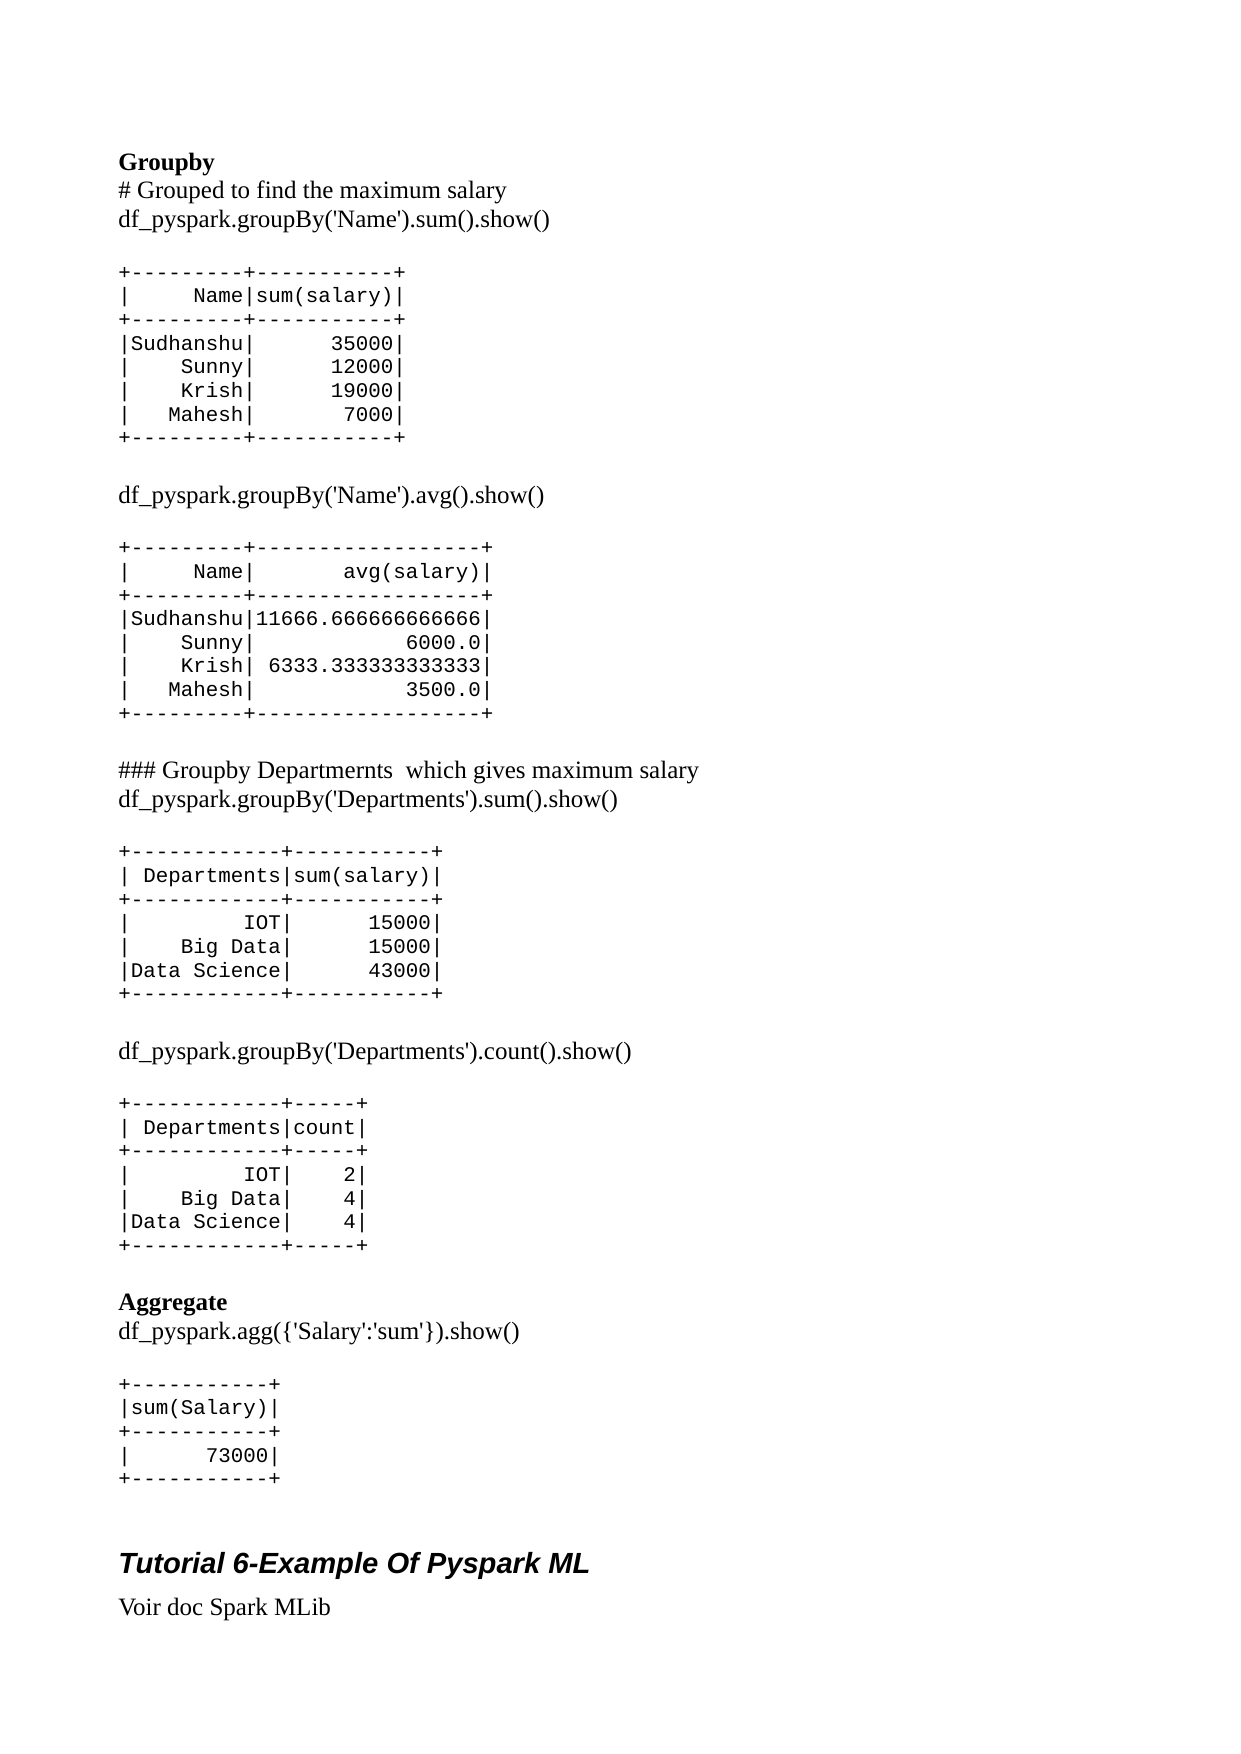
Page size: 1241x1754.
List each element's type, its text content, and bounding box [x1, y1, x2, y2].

text | Big Data| 4| [118, 1188, 1122, 1211]
text |Data Science| 4| [118, 1211, 1122, 1235]
text | Big Data| 15000| [118, 936, 1122, 960]
text +------------+-----------+ [118, 889, 1122, 912]
text +---------+-----------+ [118, 262, 1122, 286]
text +---------+------------------+ [118, 584, 1122, 608]
text +-----------+ [118, 1374, 1122, 1397]
text Voir doc Spark MLib [118, 1592, 1122, 1621]
text +------------+-----------+ [118, 841, 1122, 865]
text | Departments|count| [118, 1117, 1122, 1141]
text | Name|sum(salary)| [118, 286, 1122, 309]
text | Krish| 6333.333333333333| [118, 656, 1122, 679]
text | Name| avg(salary)| [118, 561, 1122, 584]
text | Sunny| 12000| [118, 356, 1122, 380]
text +-----------+ [118, 1468, 1122, 1492]
text ### Groupby Departmernts which gives maximum salary [118, 755, 1122, 784]
text |sum(Salary)| [118, 1397, 1122, 1421]
text +------------+-----+ [118, 1093, 1122, 1117]
text | IOT| 15000| [118, 912, 1122, 936]
text df_pyspark.groupBy('Departments').count().show() [118, 1036, 1122, 1064]
text Aggregate [118, 1287, 1122, 1316]
text Groupby [118, 147, 1122, 176]
text | Mahesh| 3500.0| [118, 679, 1122, 703]
subtitle Tutorial 6-Example Of Pyspark ML [118, 1546, 1122, 1579]
text +---------+-----------+ [118, 427, 1122, 451]
text df_pyspark.agg({'Salary':'sum'}).show() [118, 1316, 1122, 1345]
text df_pyspark.groupBy('Name').avg().show() [118, 480, 1122, 508]
text | Sunny| 6000.0| [118, 632, 1122, 656]
text +---------+------------------+ [118, 537, 1122, 561]
text |Data Science| 43000| [118, 960, 1122, 983]
text df_pyspark.groupBy('Departments').sum().show() [118, 784, 1122, 813]
text |Sudhanshu|11666.666666666666| [118, 608, 1122, 632]
text | Departments|sum(salary)| [118, 865, 1122, 889]
text +---------+-----------+ [118, 309, 1122, 333]
text | 73000| [118, 1445, 1122, 1468]
text +------------+-----+ [118, 1235, 1122, 1259]
text +------------+-----+ [118, 1141, 1122, 1164]
text | Mahesh| 7000| [118, 404, 1122, 427]
text | IOT| 2| [118, 1164, 1122, 1188]
text +---------+------------------+ [118, 703, 1122, 726]
text +-----------+ [118, 1421, 1122, 1445]
text +------------+-----------+ [118, 983, 1122, 1007]
text | Krish| 19000| [118, 380, 1122, 404]
text # Grouped to find the maximum salary [118, 176, 1122, 204]
text df_pyspark.groupBy('Name').sum().show() [118, 204, 1122, 233]
text |Sudhanshu| 35000| [118, 333, 1122, 356]
